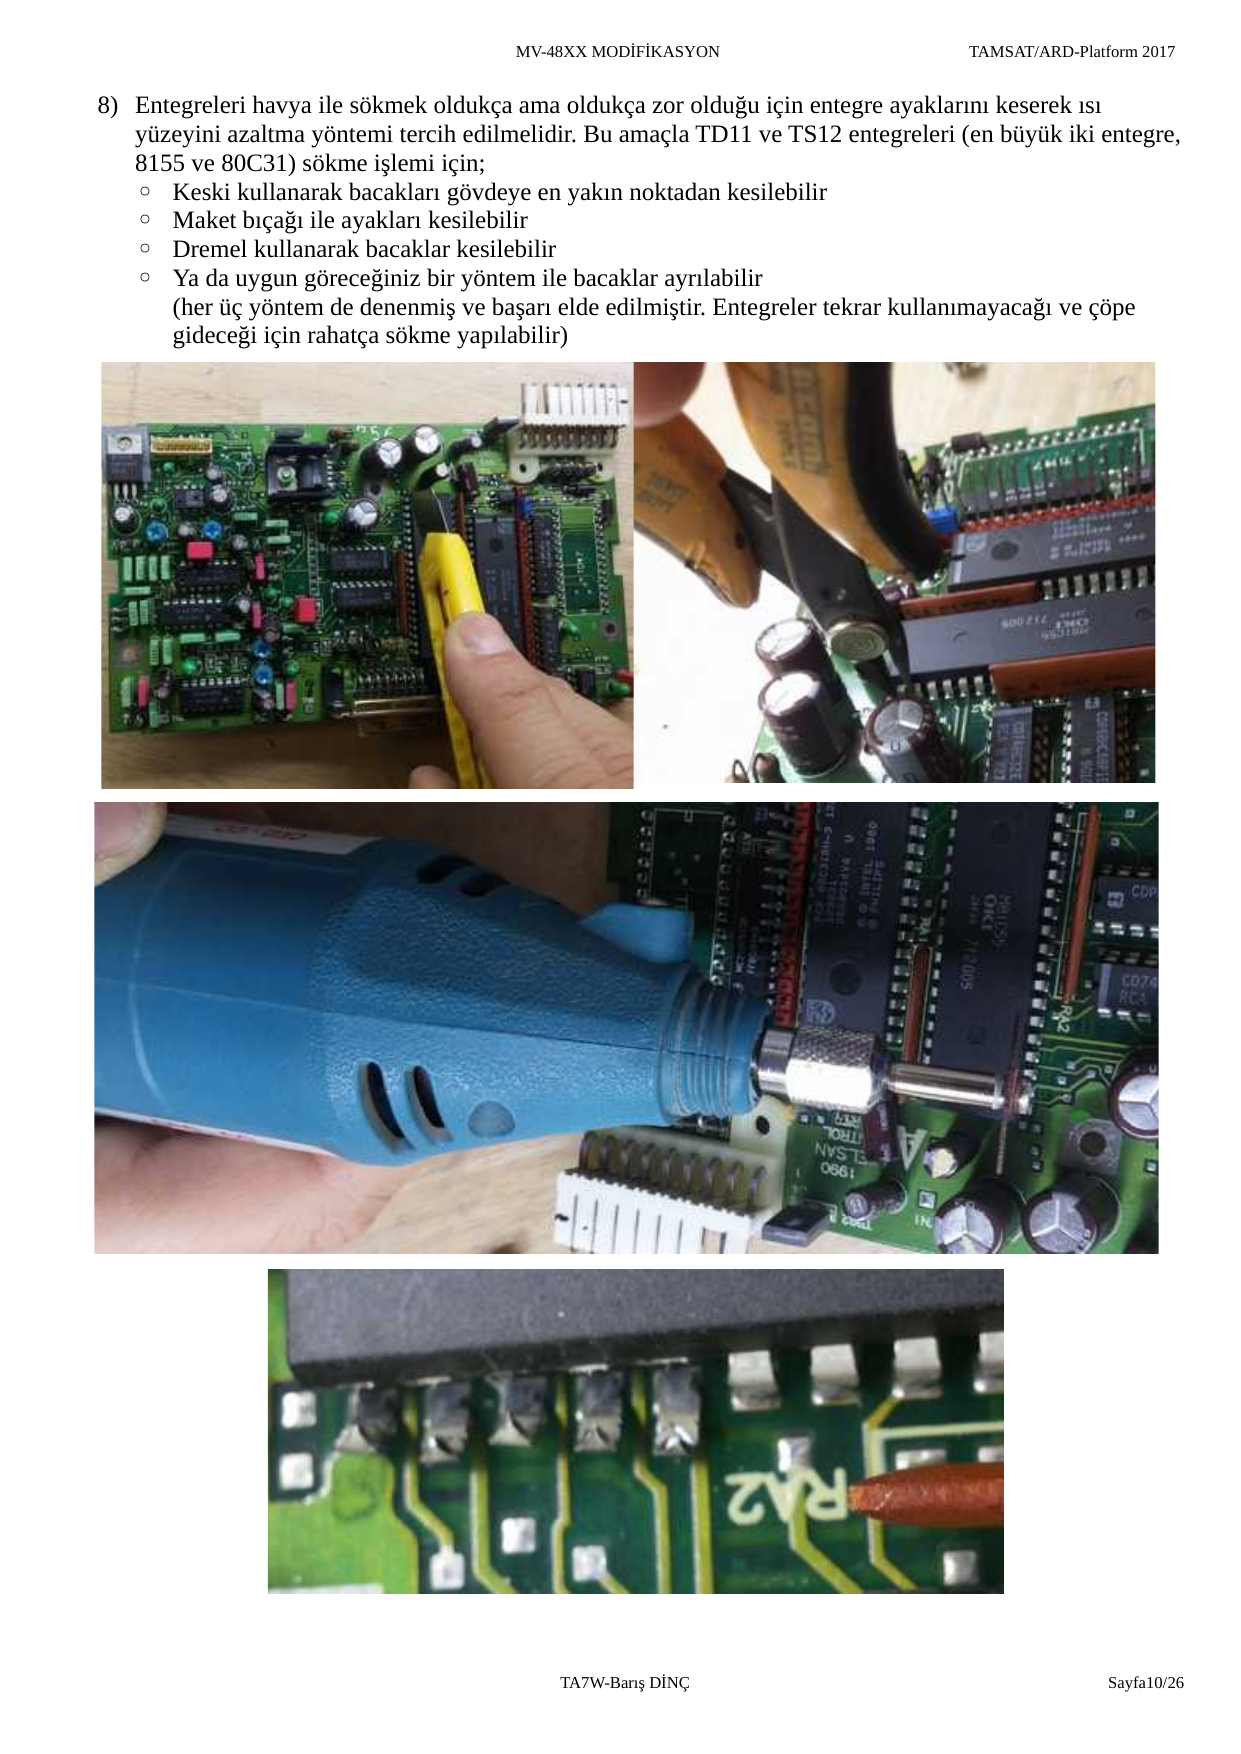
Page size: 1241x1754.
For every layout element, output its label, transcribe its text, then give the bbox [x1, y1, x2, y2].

list Entegreleri havya ile sökmek oldukça ama oldukça zor olduğu için entegre ayaklarını keserek ısı yüzeyini azaltma yöntemi tercih edilmelidir. Bu amaçla TD11 ve TS12 entegreleri (en büyük iki entegre, 8155 ve 80C31) sökme işlemi için; [97, 91, 1190, 177]
picture [94, 802, 1159, 1254]
list (her üç yöntem de denenmiş ve başarı elde edilmiştir. Entegreler tekrar kullanımayacağı ve çöpe gideceği için rahatça sökme yapılabilir) [135, 292, 1190, 349]
list Ya da uygun göreceğiniz bir yöntem ile bacaklar ayrılabilir [135, 263, 1190, 292]
picture [101, 362, 1156, 789]
list Keski kullanarak bacakları gövdeye en yakın noktadan kesilebilir [135, 177, 1190, 206]
list Dremel kullanarak bacaklar kesilebilir [135, 234, 1190, 263]
list Maket bıçağı ile ayakları kesilebilir [135, 206, 1190, 234]
picture [267, 1269, 1004, 1594]
